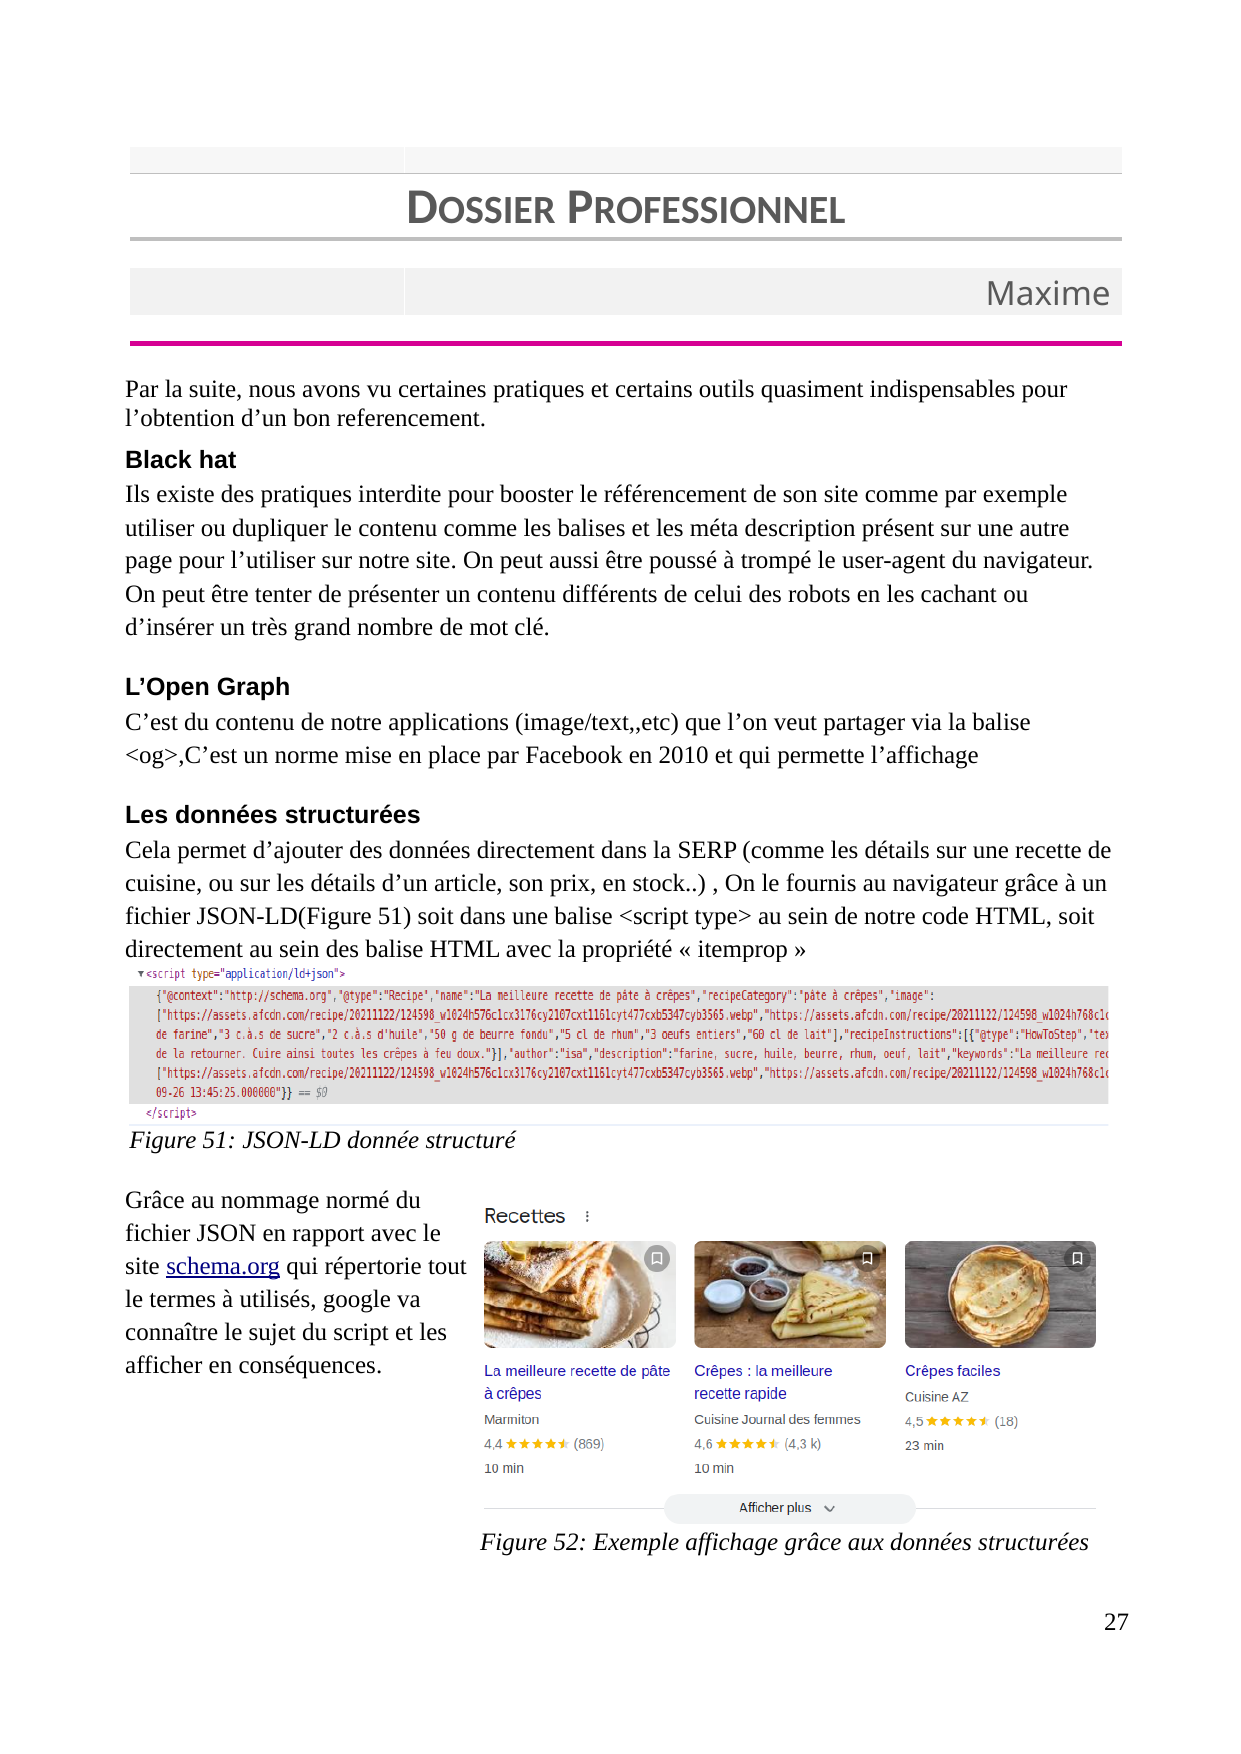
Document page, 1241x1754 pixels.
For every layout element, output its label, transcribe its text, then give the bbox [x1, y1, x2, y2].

picture [129, 962, 1109, 1126]
text Cela permet d’ajouter des données directement dans la SERP (comme les détails sur une recette de cuisine, ou sur les détails d’un article, son prix, en stock..) , On le fournis au navigateur grâce à un fichier JSON-LD(Figure 51) soit dans une balise <script type> au sein de notre code HTML, soit directement au sein des balise HTML avec la propriété « itemprop » [125, 835, 1123, 963]
text C’est du contenu de notre applications (image/text,,etc) que l’on veut partager via la balise <og>,C’est un norme mise en place par Facebook en 2010 et qui permette l’affichage [125, 707, 1123, 768]
text Figure 51: JSON-LD donnée structuré [129, 992, 1120, 1154]
text Par la suite, nous avons vu certaines pratiques et certains outils quasiment indispensables pour l’obtention d’un bon referencement. [125, 374, 1123, 432]
text Ils existe des pratiques interdite pour booster le référencement de son site comme par exemple utiliser ou dupliquer le contenu comme les balises et les méta description présent sur une autre page pour l’utiliser sur notre site. On peut aussi être poussé à trompé le user-agent du navigateur. On peut être tenter de présenter un contenu différents de celui des robots en les cachant ou d’insérer un très grand nombre de mot clé. [125, 479, 1123, 640]
picture [480, 1198, 1110, 1527]
text Figure 52: Exemple affichage grâce aux données structurées [480, 1527, 1109, 1556]
text Grâce au nommage normé du fichier JSON en rapport avec le site schema.org qui répertorie tout le termes à utilisés, google va connaître le sujet du script et les afficher en conséquences. [125, 979, 1123, 1379]
subtitle Les données structurées [125, 800, 1123, 829]
subtitle Black hat [125, 444, 1123, 473]
subtitle L’Open Graph [125, 672, 1123, 701]
